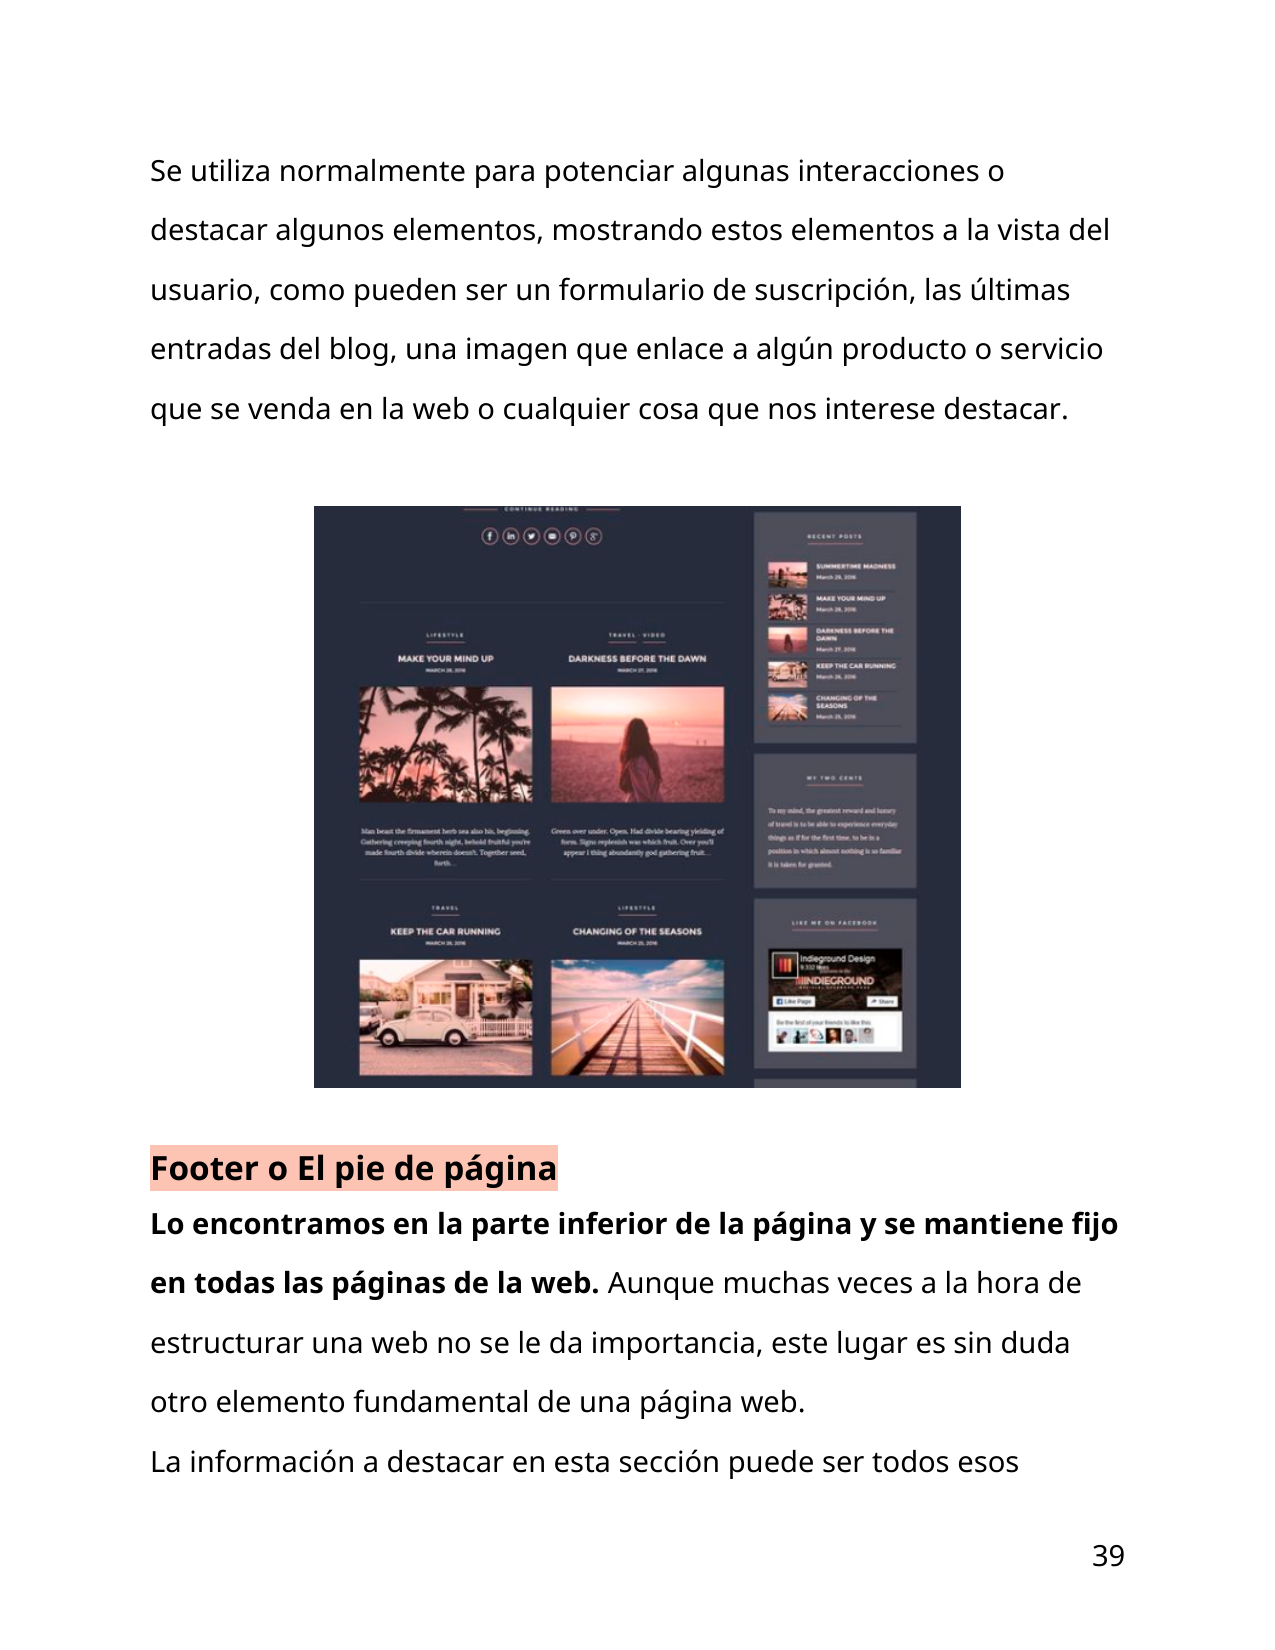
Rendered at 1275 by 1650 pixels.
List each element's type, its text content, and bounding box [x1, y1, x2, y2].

text La información a destacar en esta sección puede ser todos esos [150, 1441, 1125, 1481]
text Se utiliza normalmente para potenciar algunas interacciones o destacar algunos elementos, mostrando estos elementos a la vista del usuario, como pueden ser un formulario de suscripción, las últimas entradas del blog, una imagen que enlace a algún producto o servicio que se venda en la web o cualquier cosa que nos interese destacar. [150, 150, 1125, 428]
subtitle Footer o El pie de página [558, 1145, 1125, 1191]
text Lo encontramos en la parte inferior de la página y se mantiene fijo en todas las páginas de la web. Aunque muchas veces a la hora de estructurar una web no se le da importancia, este lugar es sin duda otro elemento fundamental de una página web. [150, 1203, 1125, 1421]
picture [314, 640, 961, 922]
